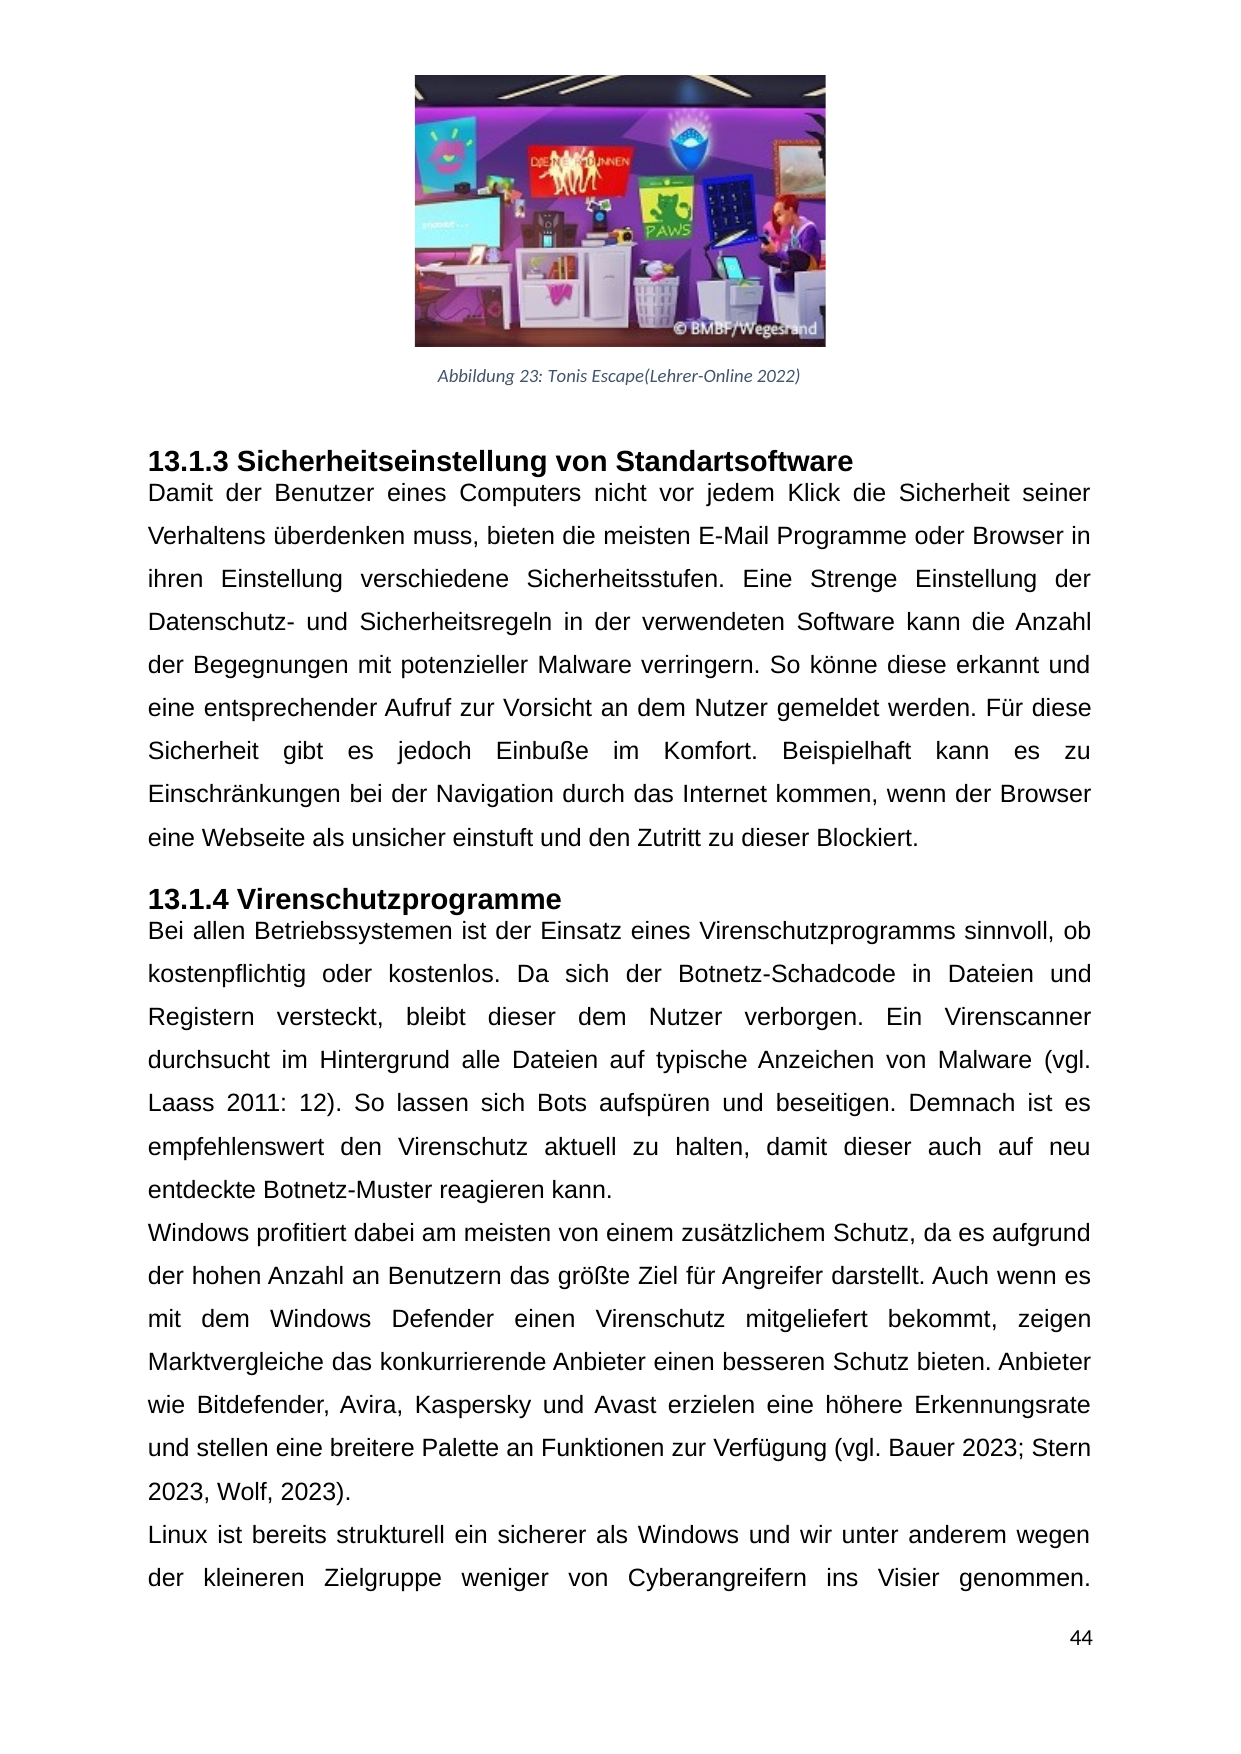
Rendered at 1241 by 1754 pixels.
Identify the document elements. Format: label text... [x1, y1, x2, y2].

text Damit der Benutzer eines Computers nicht vor jedem Klick die Sicherheit seiner Verhaltens überdenken muss, bieten die meisten E-Mail Programme oder Browser in ihren Einstellung verschiedene Sicherheitsstufen. Eine Strenge Einstellung der Datenschutz- und Sicherheitsregeln in der verwendeten Software kann die Anzahl der Begegnungen mit potenzieller Malware verringern. So könne diese erkannt und eine entsprechender Aufruf zur Vorsicht an dem Nutzer gemeldet werden. Für diese Sicherheit gibt es jedoch Einbuße im Komfort. Beispielhaft kann es zu Einschränkungen bei der Navigation durch das Internet kommen, wenn der Browser eine Webseite als unsicher einstuft und den Zutritt zu dieser Blockiert. [148, 477, 1093, 851]
text Bei allen Betriebssystemen ist der Einsatz eines Virenschutzprogramms sinnvoll, ob kostenpflichtig oder kostenlos. Da sich der Botnetz-Schadcode in Dateien und Registern versteckt, bleibt dieser dem Nutzer verborgen. Ein Virenscanner durchsucht im Hintergrund alle Dateien auf typische Anzeichen von Malware (vgl. Laass 2011: 12). So lassen sich Bots aufspüren und beseitigen. Demnach ist es empfehlenswert den Virenschutz aktuell zu halten, damit dieser auch auf neu entdeckte Botnetz-Muster reagieren kann. Windows profitiert dabei am meisten von einem zusätzlichem Schutz, da es aufgrund der hohen Anzahl an Benutzern das größte Ziel für Angreifer darstellt. Auch wenn es mit dem Windows Defender einen Virenschutz mitgeliefert bekommt, zeigen Marktvergleiche das konkurrierende Anbieter einen besseren Schutz bieten. Anbieter wie Bitdefender, Avira, Kaspersky und Avast erzielen eine höhere Erkennungsrate und stellen eine breitere Palette an Funktionen zur Verfügung (vgl. Bauer 2023; Stern 2023, Wolf, 2023). Linux ist bereits strukturell ein sicherer als Windows und wir unter anderem wegen der kleineren Zielgruppe weniger von Cyberangreifern ins Visier genommen. [148, 916, 1093, 1591]
subtitle 13.1.4 Virenschutzprogramme [148, 882, 1093, 916]
text Abbildung 23: Tonis Escape(Lehrer-Online 2022) [148, 364, 1093, 387]
subtitle 13.1.3 Sicherheitseinstellung von Standartsoftware [148, 410, 1093, 477]
